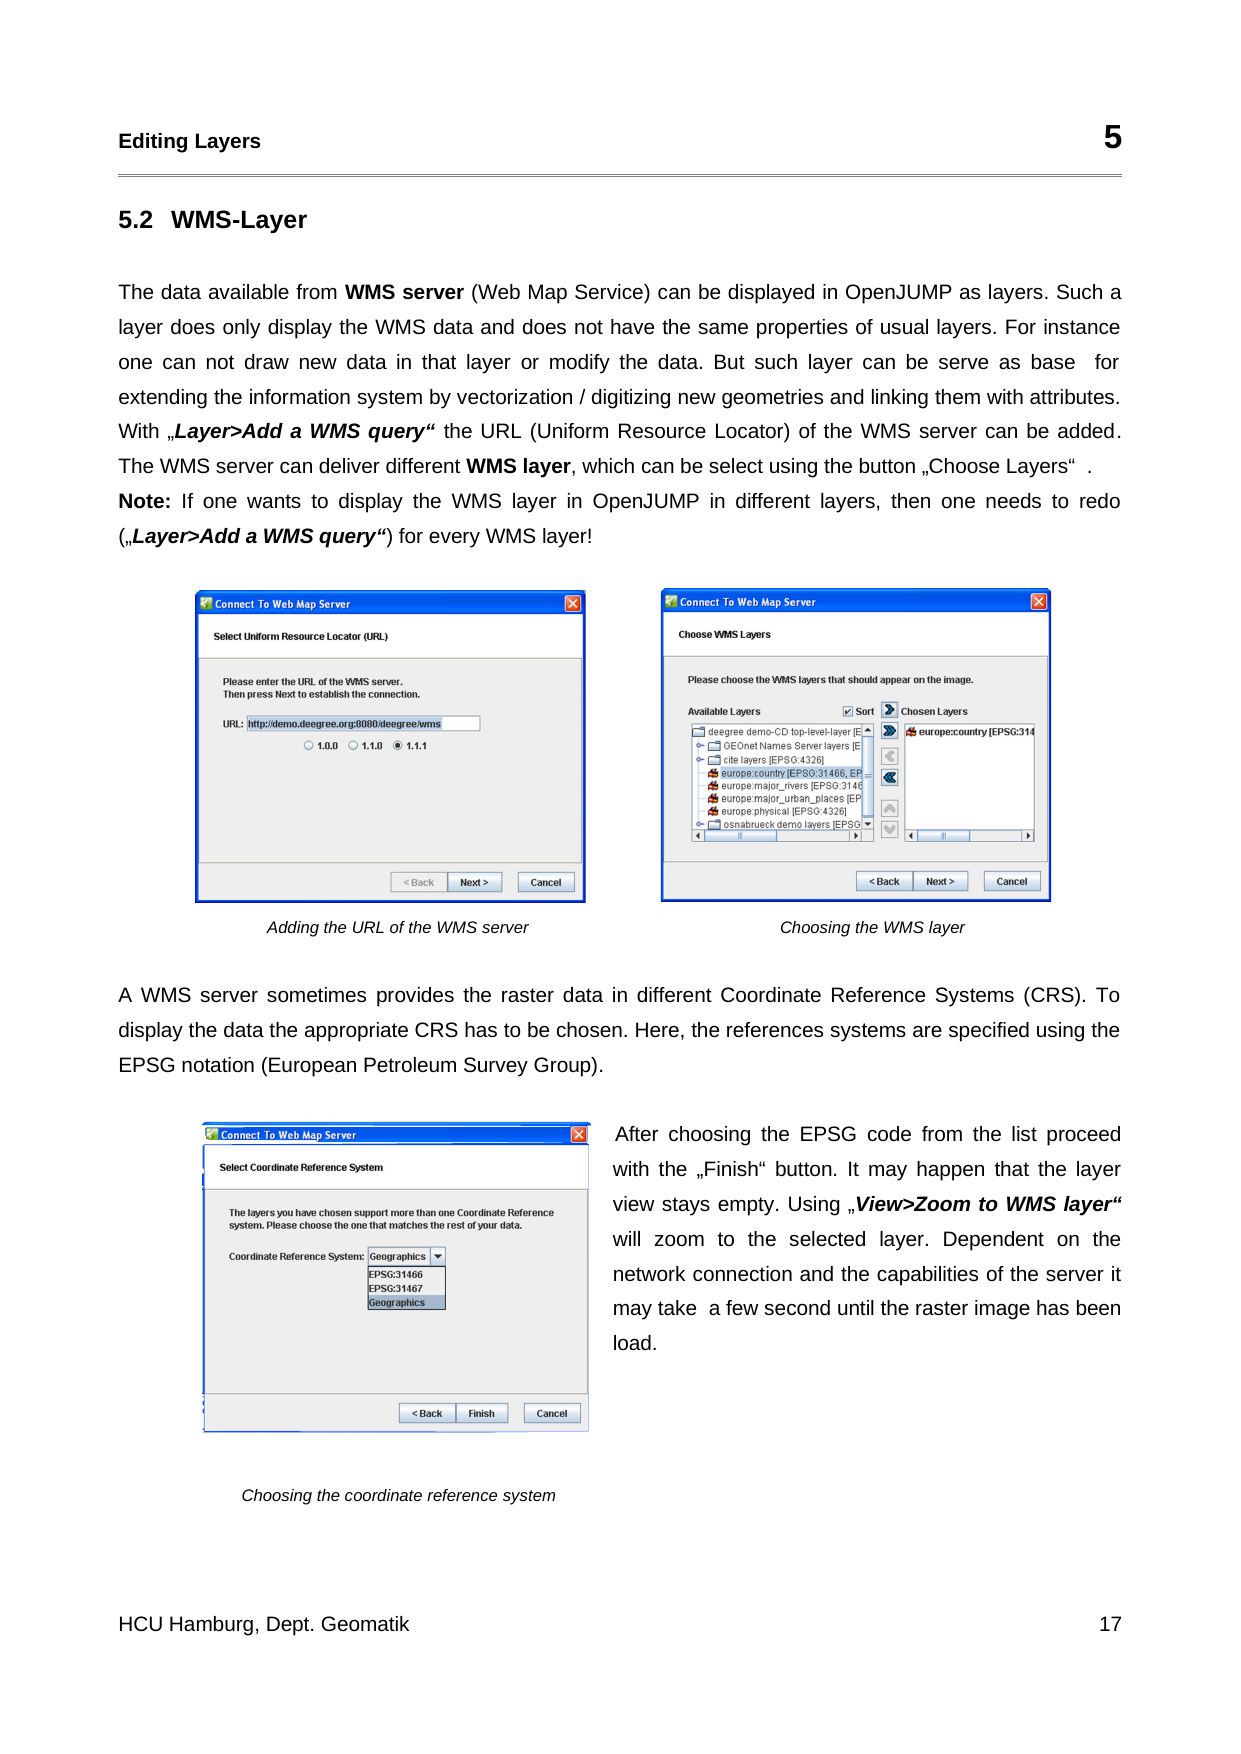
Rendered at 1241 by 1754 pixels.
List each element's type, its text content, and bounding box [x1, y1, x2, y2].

picture [195, 590, 586, 903]
text The data available from WMS server (Web Map Service) can be displayed in OpenJUMP as layers. Such a layer does only display the WMS data and does not have the same properties of usual layers. For instance one can not draw new data in that layer or modify the data. But such layer can be serve as base for extending the information system by vectorization / digitizing new geometries and linking them with attributes. With „Layer>Add a WMS query“ the URL (Uniform Resource Locator) of the WMS server can be added. The WMS server can deliver different WMS layer, which can be select using the button „Choose Layers“ . Note: If one wants to display the WMS layer in OpenJUMP in different layers, then one needs to redo („Layer>Add a WMS query“) for every WMS layer! [118, 281, 1122, 548]
text After choosing the EPSG code from the list proceed with the „Finish“ button. It may happen that the layer view stays empty. Using „View>Zoom to WMS layer“ will zoom to the selected layer. Dependent on the network connection and the capabilities of the server it may take a few second until the raster image has been load. [118, 1123, 1122, 1355]
text A WMS server sometimes provides the raster data in different Coordinate Reference Systems (CRS). To display the data the appropriate CRS has to be chosen. Here, the references systems are specified using the EPSG notation (European Petroleum Survey Group). [118, 984, 1122, 1077]
text Adding the URL of the WMS server Choosing the WMS layer [118, 594, 1122, 938]
subtitle WMS-Layer [118, 206, 1122, 234]
picture [207, 1126, 592, 1434]
picture [660, 588, 1052, 902]
text Choosing the coordinate reference system [118, 1486, 1122, 1504]
